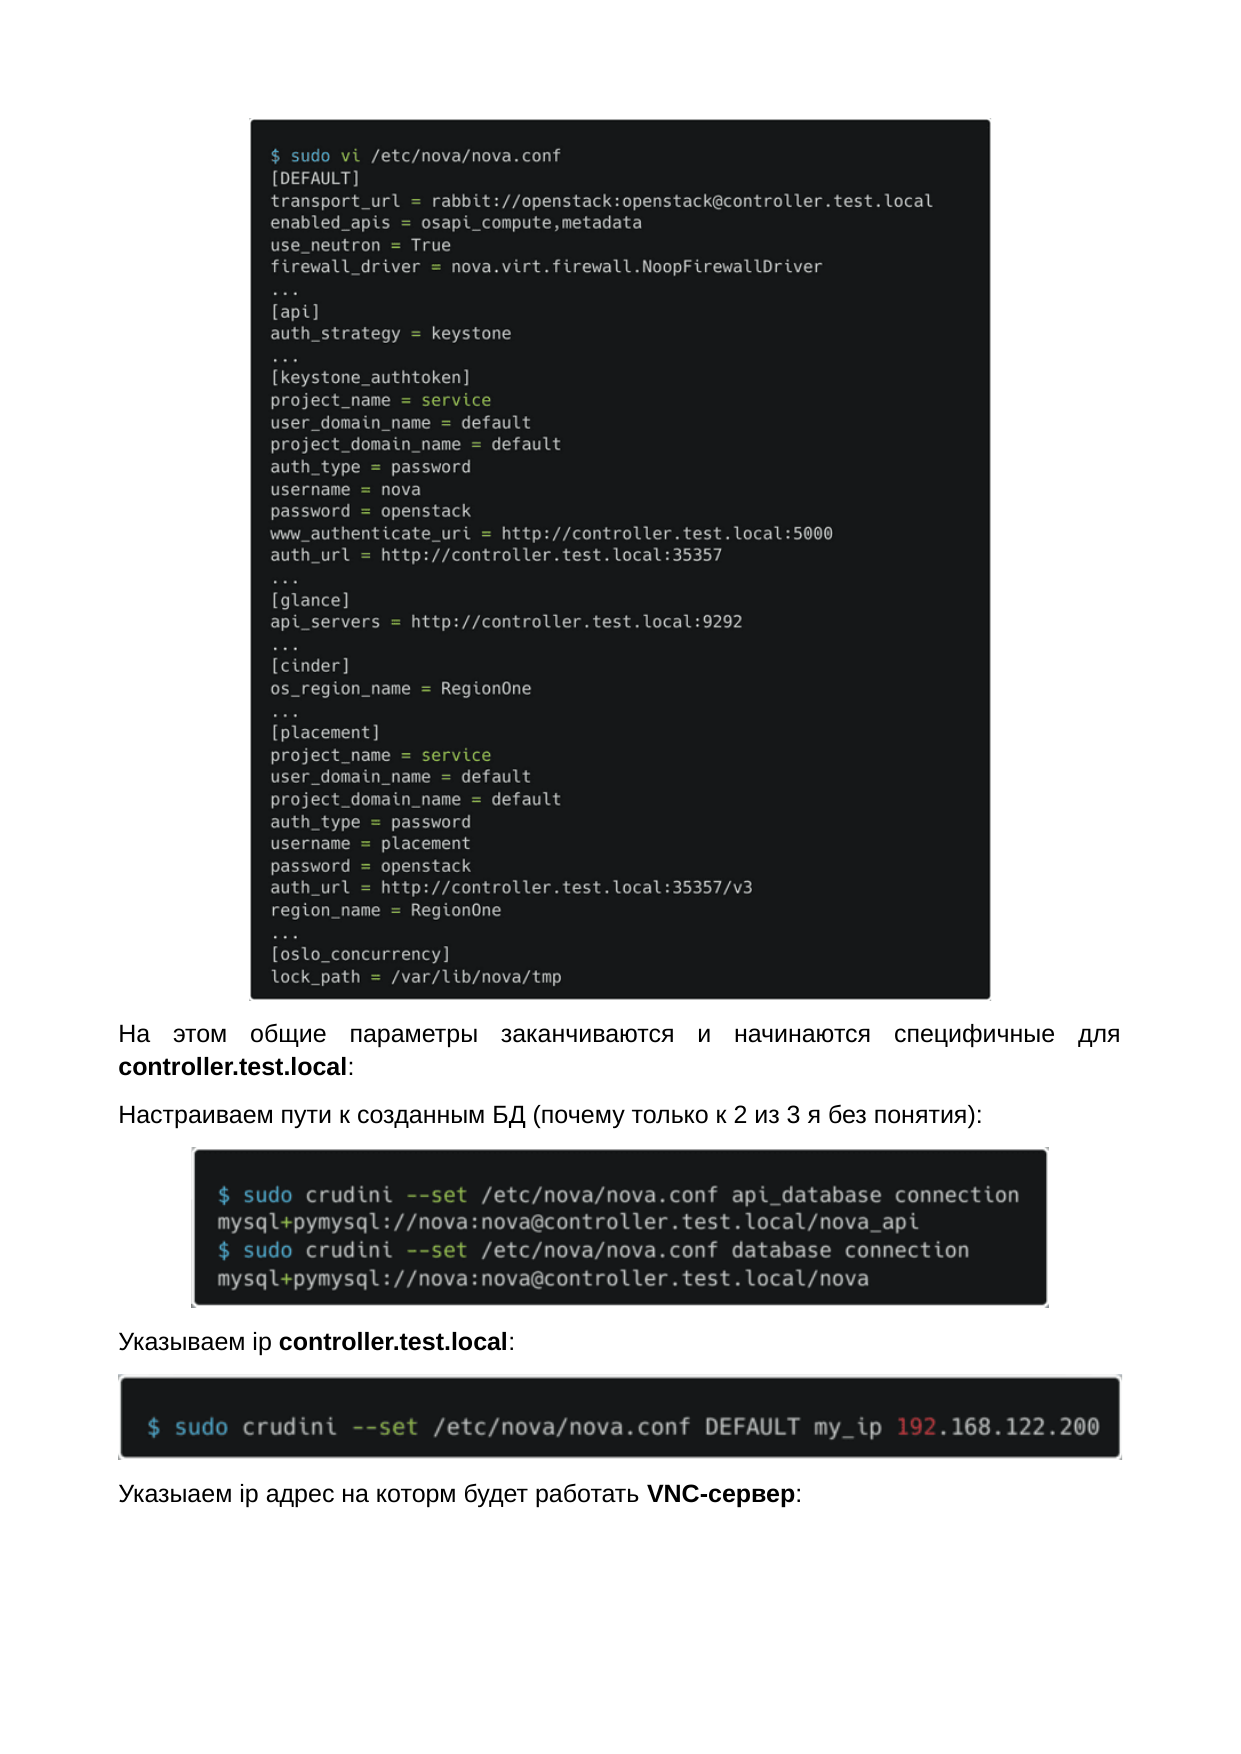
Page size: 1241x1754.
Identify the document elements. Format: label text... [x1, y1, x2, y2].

picture [191, 1147, 1049, 1308]
picture [118, 1374, 1123, 1460]
text Указыаем ip адрес на которм будет работать VNC-сервер: [118, 1479, 1122, 1507]
picture [249, 118, 992, 1001]
text На этом общие параметры заканчиваются и начинаются специфичные для controller.test.local: [118, 1019, 1122, 1081]
text Настраиваем пути к созданным БД (почему только к 2 из 3 я без понятия): [118, 1100, 1122, 1128]
text Указываем ip controller.test.local: [118, 1327, 1122, 1355]
